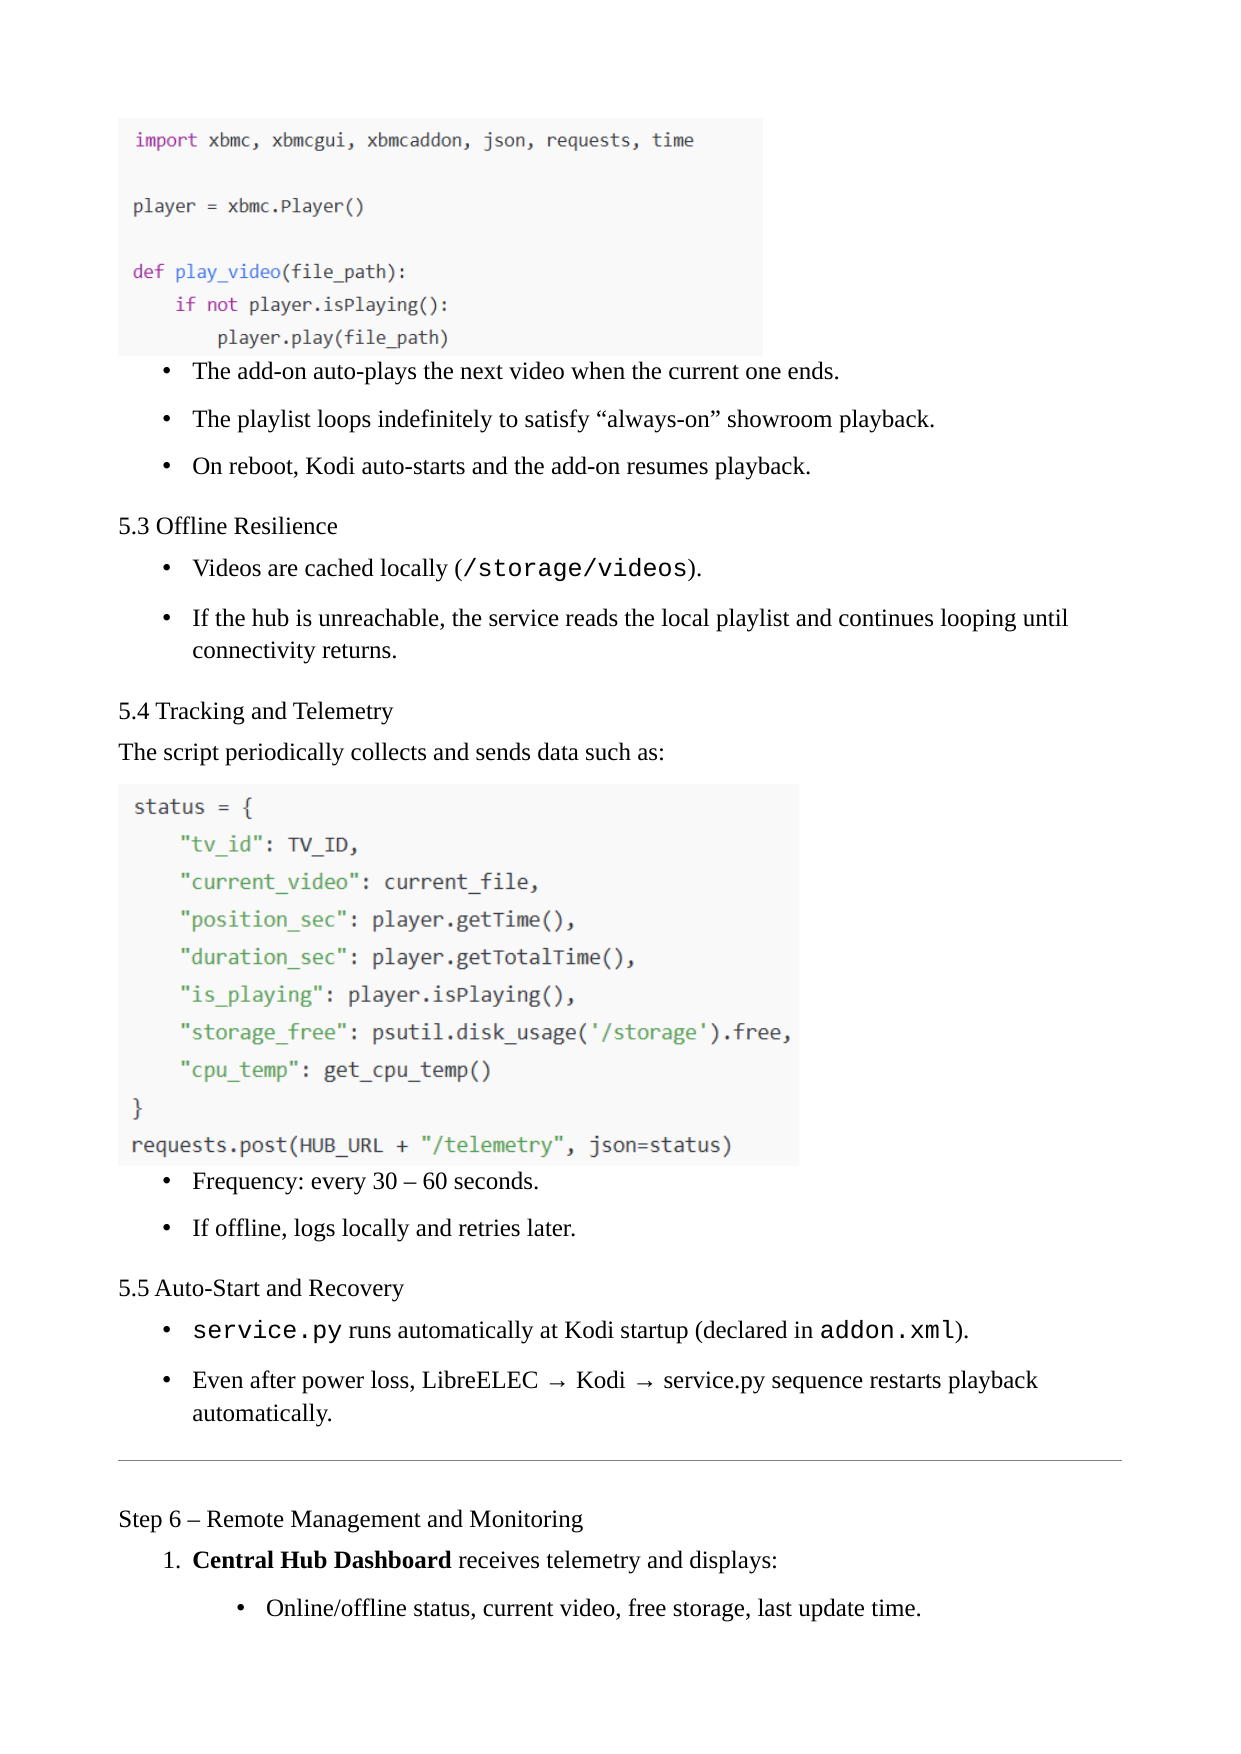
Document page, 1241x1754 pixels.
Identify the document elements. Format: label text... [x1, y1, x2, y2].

list The playlist loops indefinitely to satisfy “always-on” showroom playback. [162, 404, 1122, 432]
list The add-on auto-plays the next video when the current one ends. [162, 356, 1122, 385]
list If the hub is unreachable, the service reads the local playlist and continues looping until connectivity returns. [162, 603, 1122, 664]
list Even after power loss, LibreELEC → Kodi → service.py sequence restarts playback automatically. [162, 1365, 1122, 1427]
list On reboot, Kodi auto-starts and the add-on resumes playback. [162, 451, 1122, 480]
picture [118, 784, 800, 1166]
subtitle Step 6 – Remote Management and Monitoring [118, 1504, 1122, 1533]
list service.py runs automatically at Kodi startup (declared in addon.xml). [162, 1315, 1122, 1346]
subtitle 5.3 Offline Resilience [118, 511, 1122, 540]
text The script periodically collects and sends data such as: [118, 737, 1122, 766]
list Central Hub Dashboard receives telemetry and displays: [162, 1546, 1122, 1574]
list If offline, logs locally and retries later. [162, 1213, 1122, 1242]
list Videos are cached locally (/storage/videos). [162, 553, 1122, 583]
subtitle 5.5 Auto-Start and Recovery [118, 1273, 1122, 1302]
picture [118, 118, 763, 356]
list Frequency: every 30 – 60 seconds. [162, 1166, 1122, 1194]
subtitle 5.4 Tracking and Telemetry [118, 696, 1122, 724]
list Online/offline status, current video, free storage, last update time. [236, 1593, 1122, 1622]
